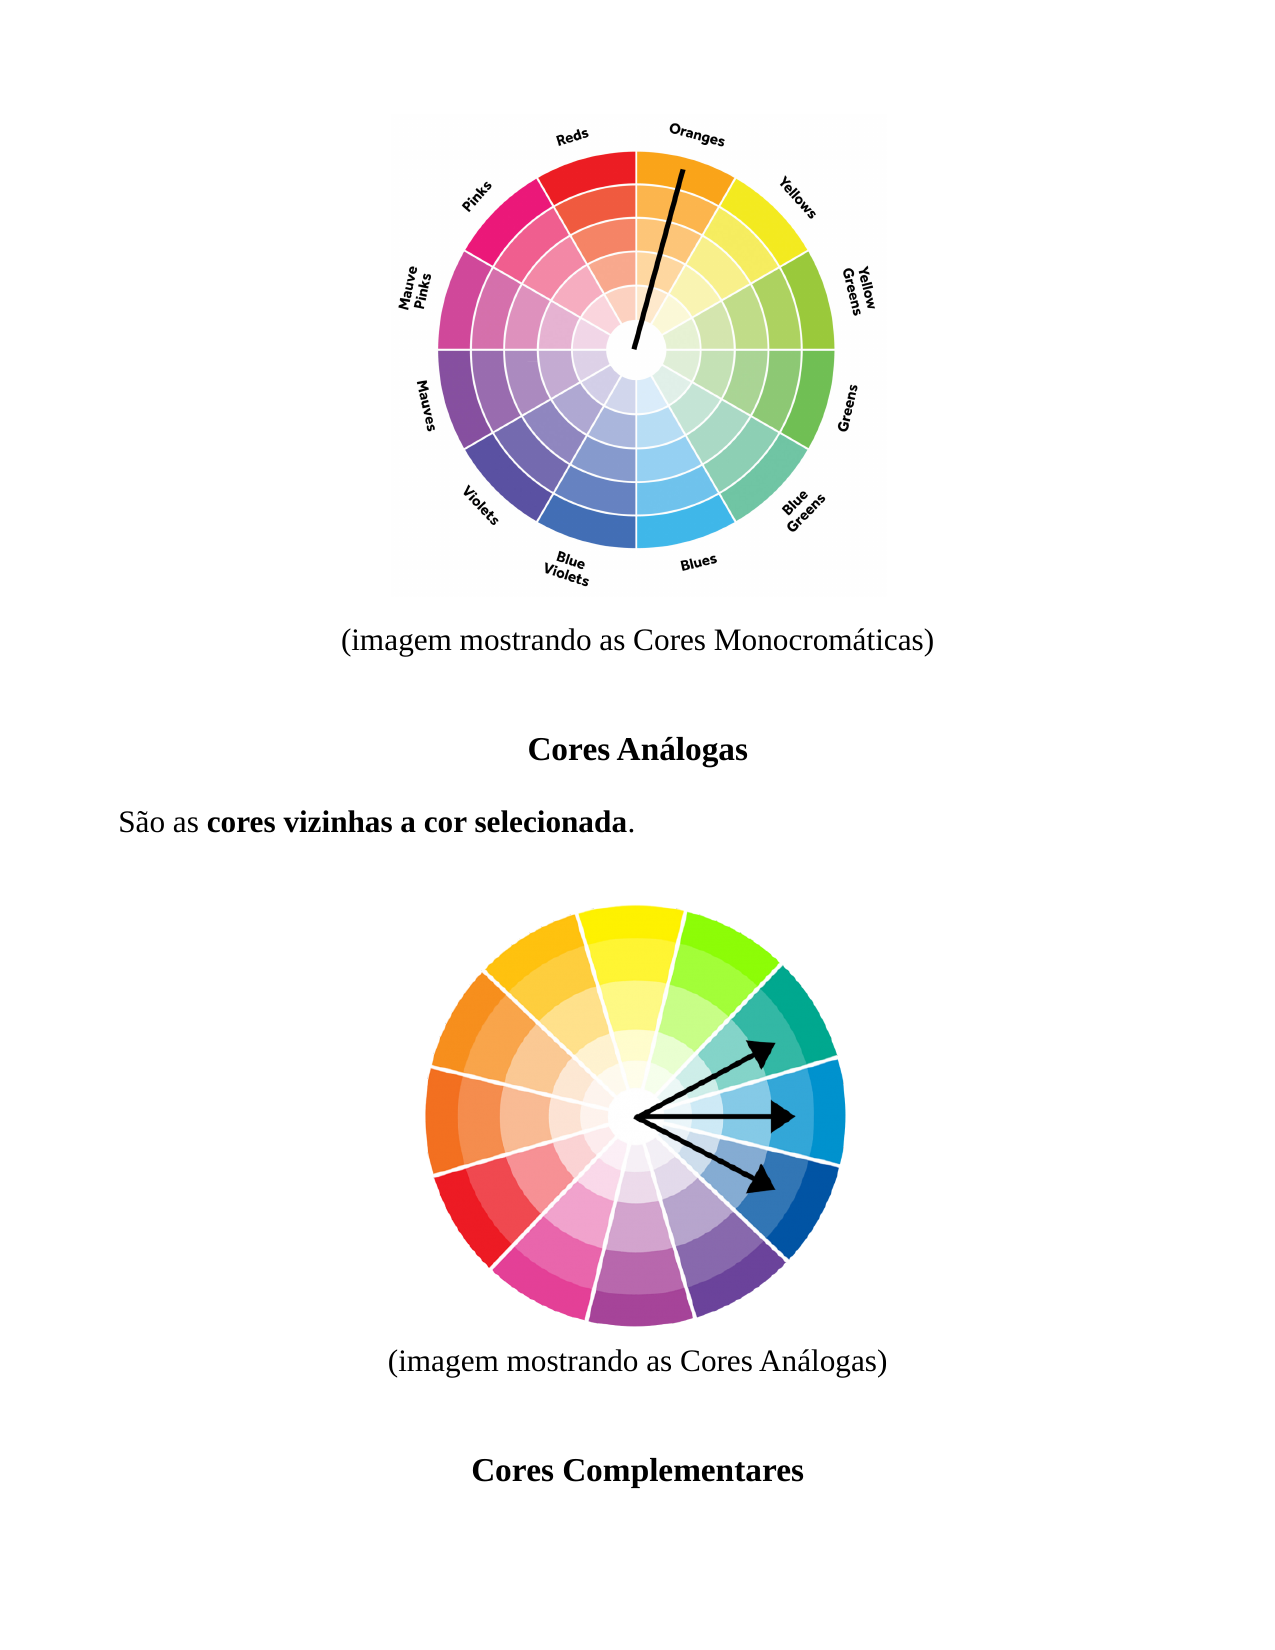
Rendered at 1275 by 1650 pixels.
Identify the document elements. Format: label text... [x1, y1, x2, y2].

text Cores Complementares [118, 1450, 1157, 1488]
picture [390, 114, 887, 597]
picture [421, 902, 850, 1330]
text Cores Análogas [118, 729, 1157, 767]
text (imagem mostrando as Cores Monocromáticas) [118, 621, 1157, 657]
text São as cores vizinhas a cor selecionada. [118, 803, 1157, 839]
text (imagem mostrando as Cores Análogas) [118, 1342, 1157, 1378]
